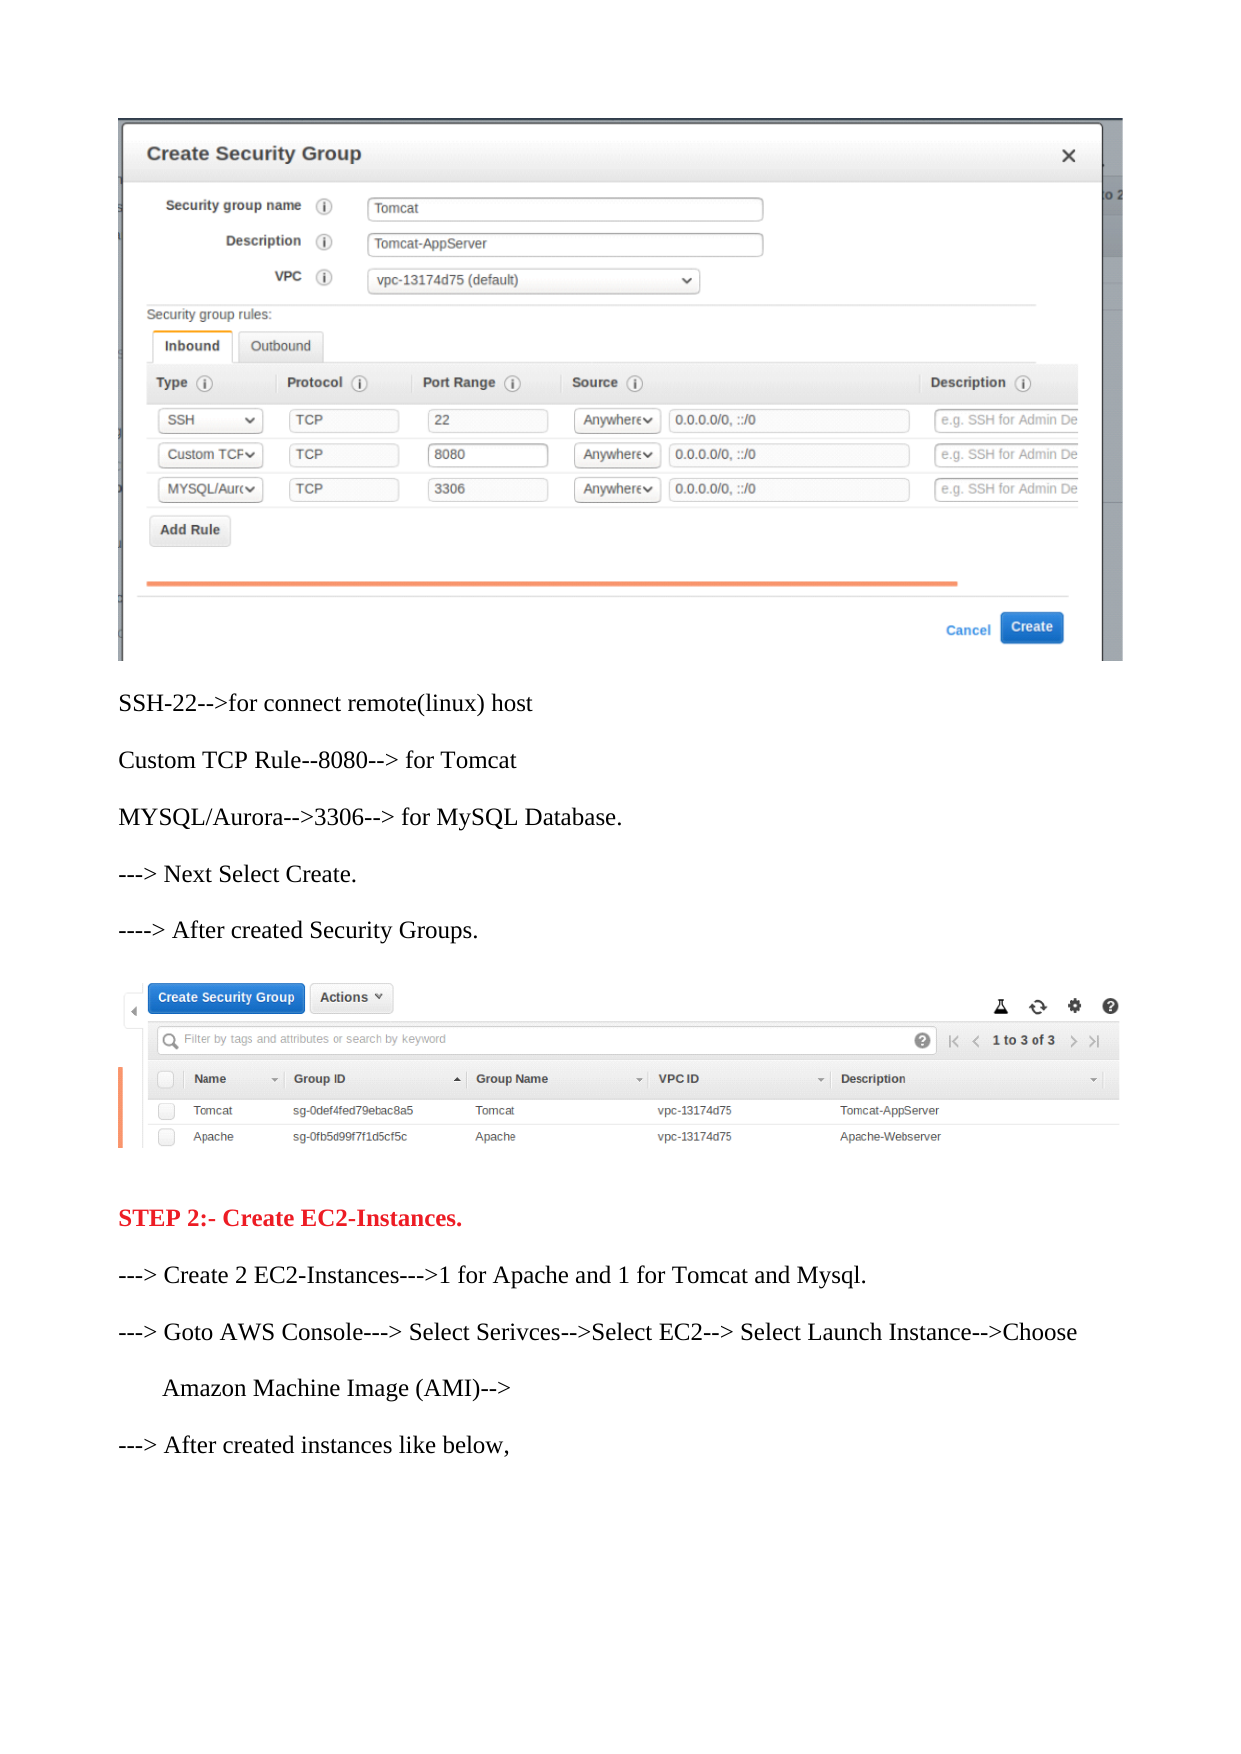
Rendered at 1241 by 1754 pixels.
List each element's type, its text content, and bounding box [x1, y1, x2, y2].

text ---> Goto AWS Console---> Select Serivces-->Select EC2--> Select Launch Instance-->Choose [118, 1317, 1122, 1346]
text ---> Create 2 EC2-Instances--->1 for Apache and 1 for Tomcat and Mysql. [118, 1260, 1122, 1289]
text ---> Next Select Create. [118, 859, 1122, 887]
text Amazon Machine Image (AMI)--> [118, 1373, 1122, 1402]
text MYSQL/Aurora-->3306--> for MySQL Database. [118, 802, 1122, 831]
text SSH-22-->for connect remote(linux) host [118, 688, 1122, 717]
text Custom TCP Rule--8080--> for Tomcat [118, 745, 1122, 774]
text STEP 2:- Create EC2-Instances. [118, 1203, 1122, 1232]
text ---> After created instances like below, [118, 1430, 1122, 1459]
text ----> After created Security Groups. [118, 915, 1122, 944]
